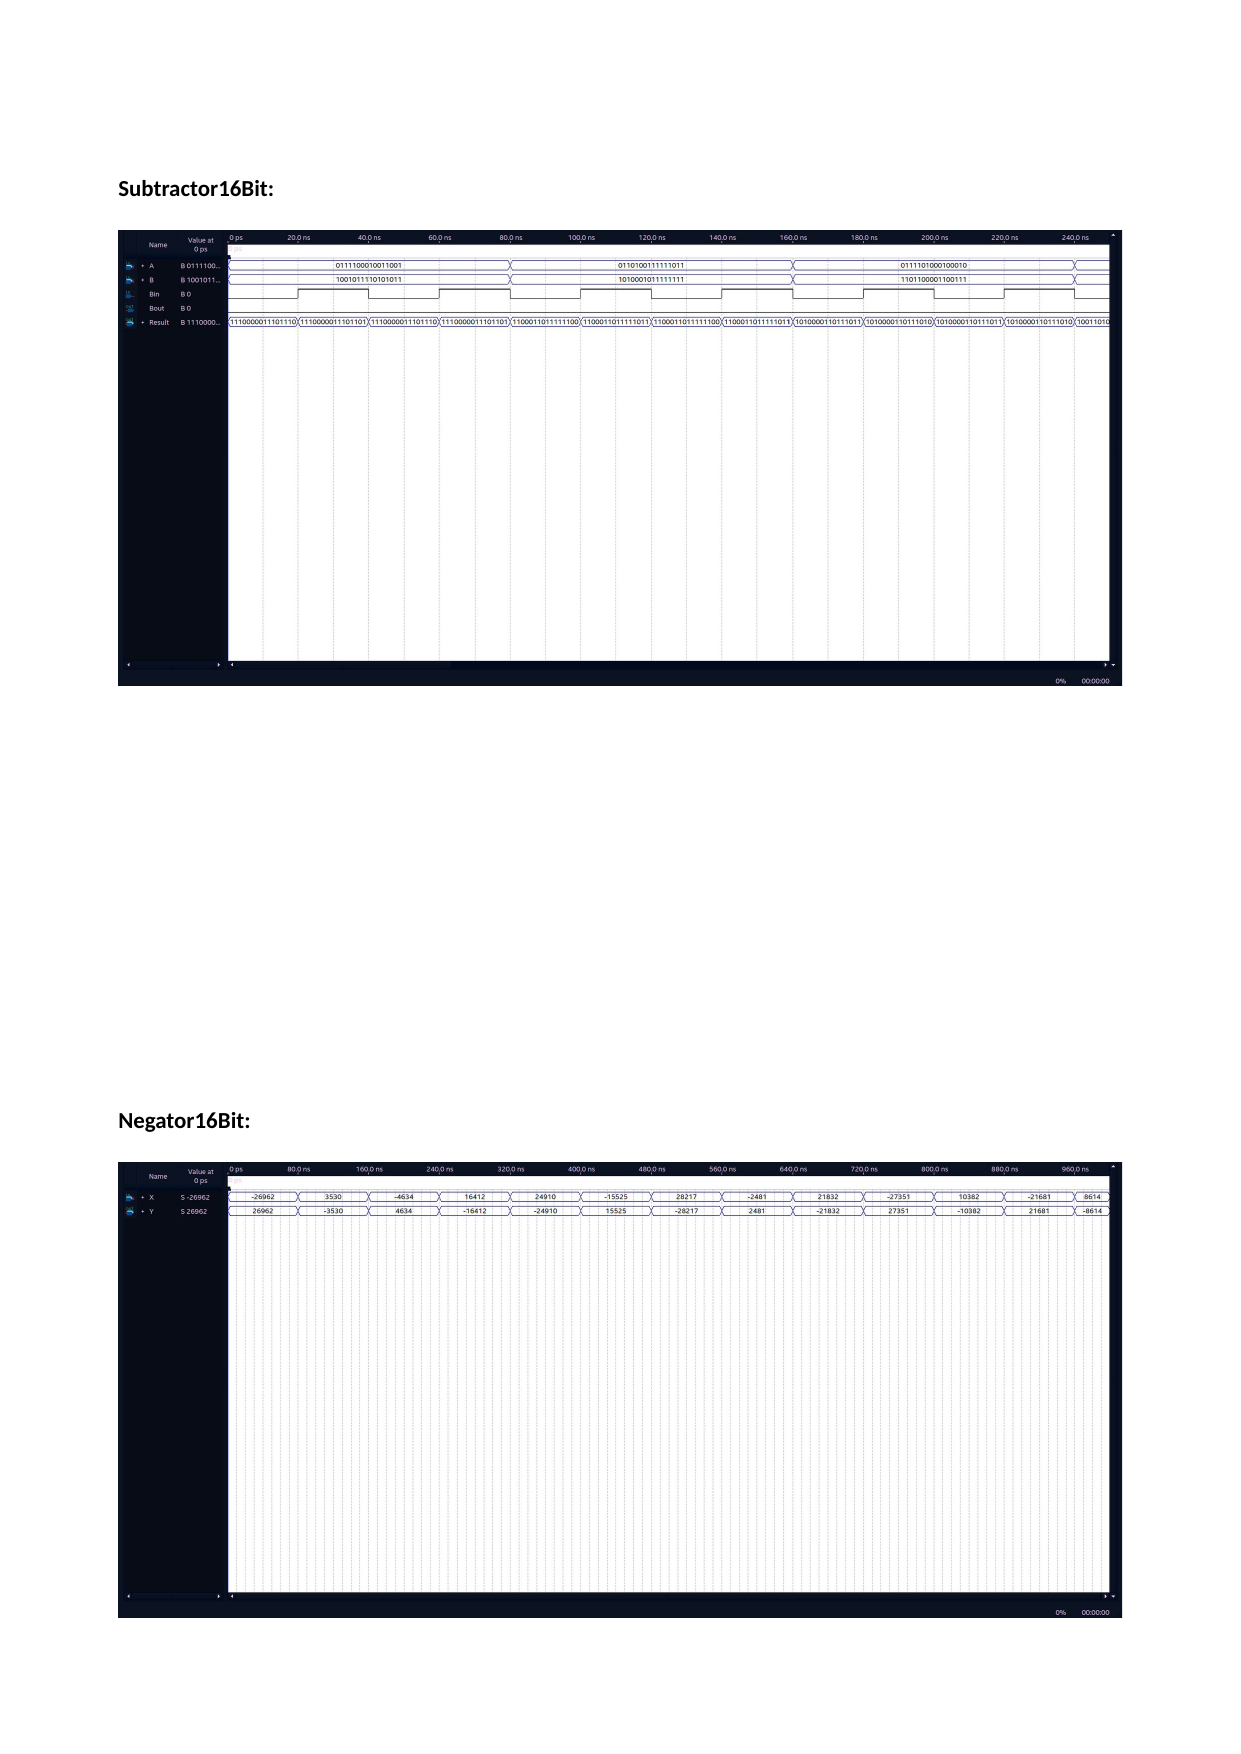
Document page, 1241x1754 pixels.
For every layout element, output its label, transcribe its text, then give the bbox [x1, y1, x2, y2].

picture [118, 1162, 1123, 1618]
text Subtractor16Bit: [118, 174, 1122, 202]
picture [118, 230, 1123, 686]
text Negator16Bit: [118, 1106, 1122, 1134]
